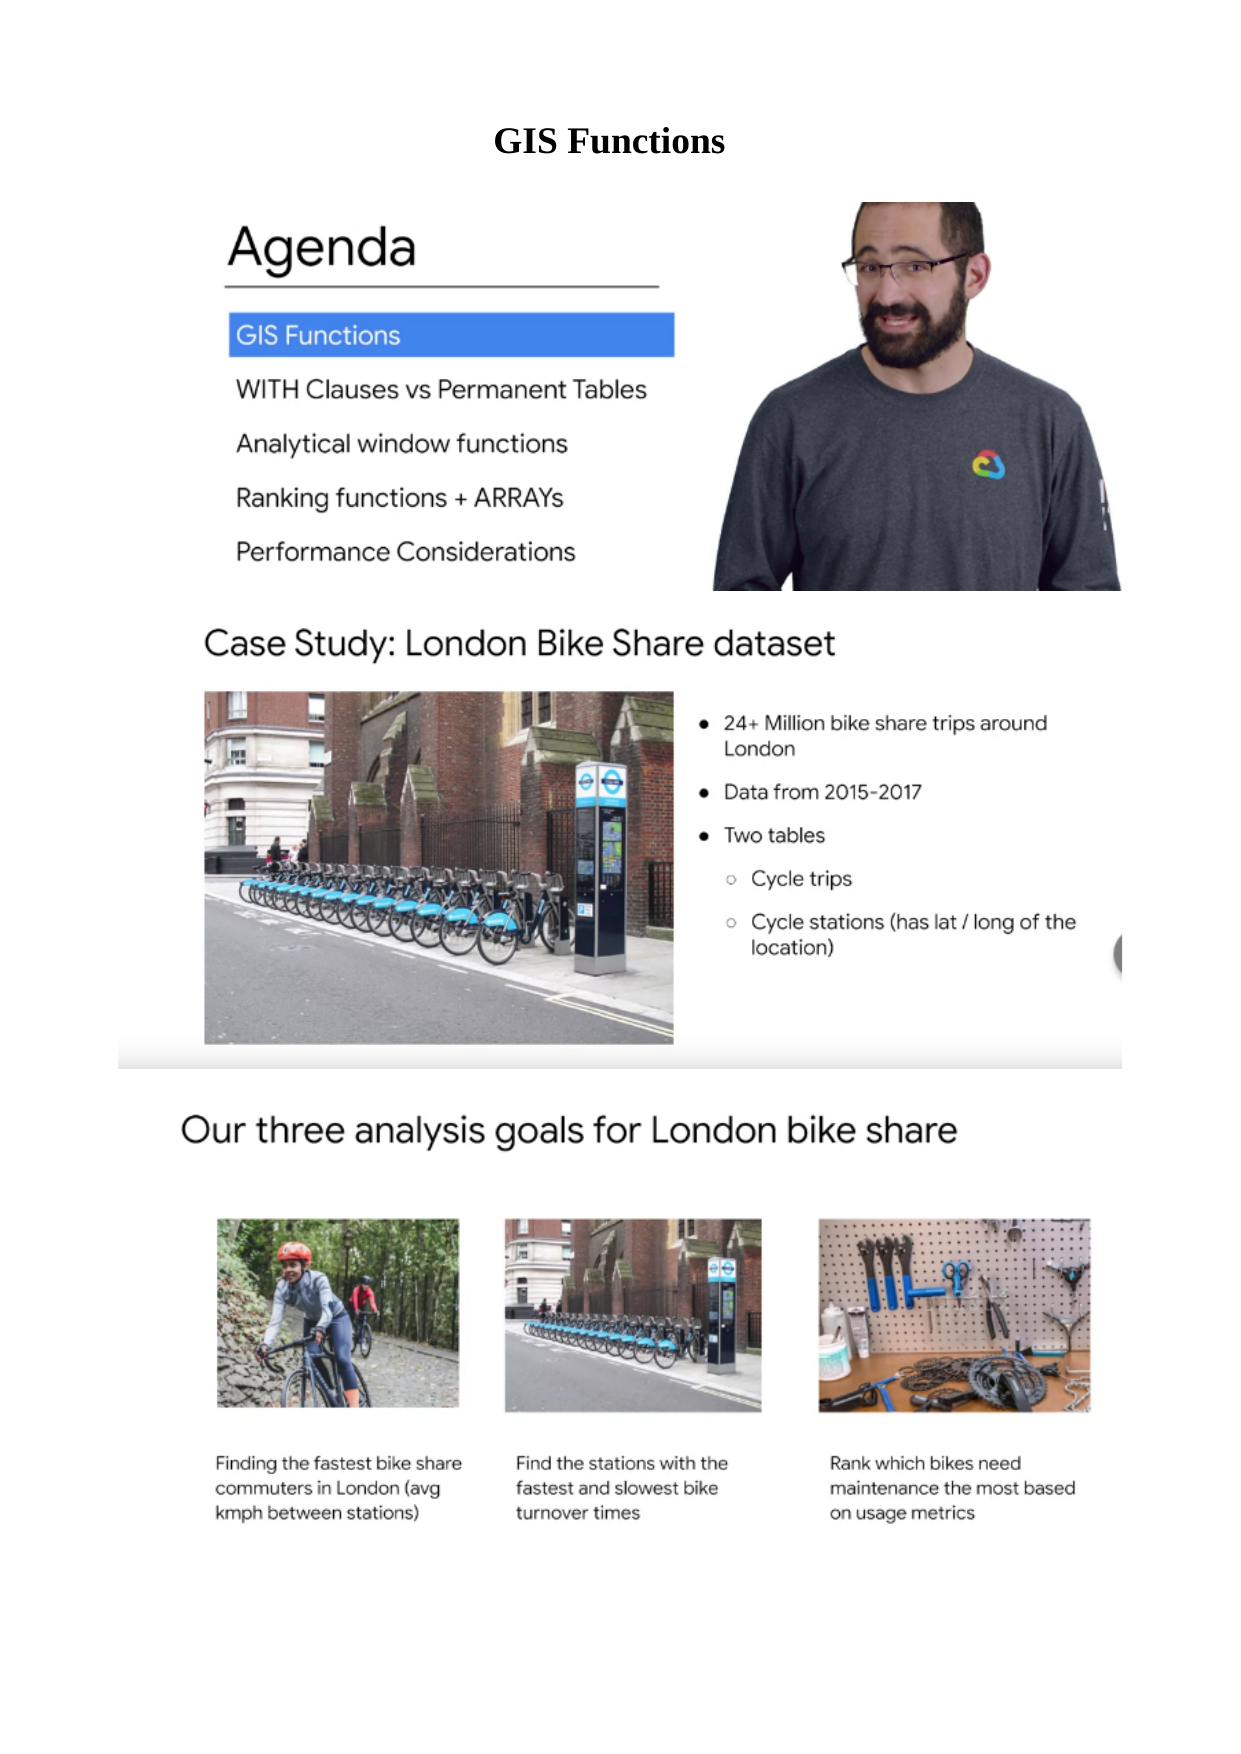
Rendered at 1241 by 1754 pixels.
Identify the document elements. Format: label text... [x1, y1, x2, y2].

subtitle GIS Functions [118, 118, 1122, 161]
picture [118, 618, 1123, 1069]
picture [118, 1097, 1123, 1539]
picture [118, 202, 1123, 591]
